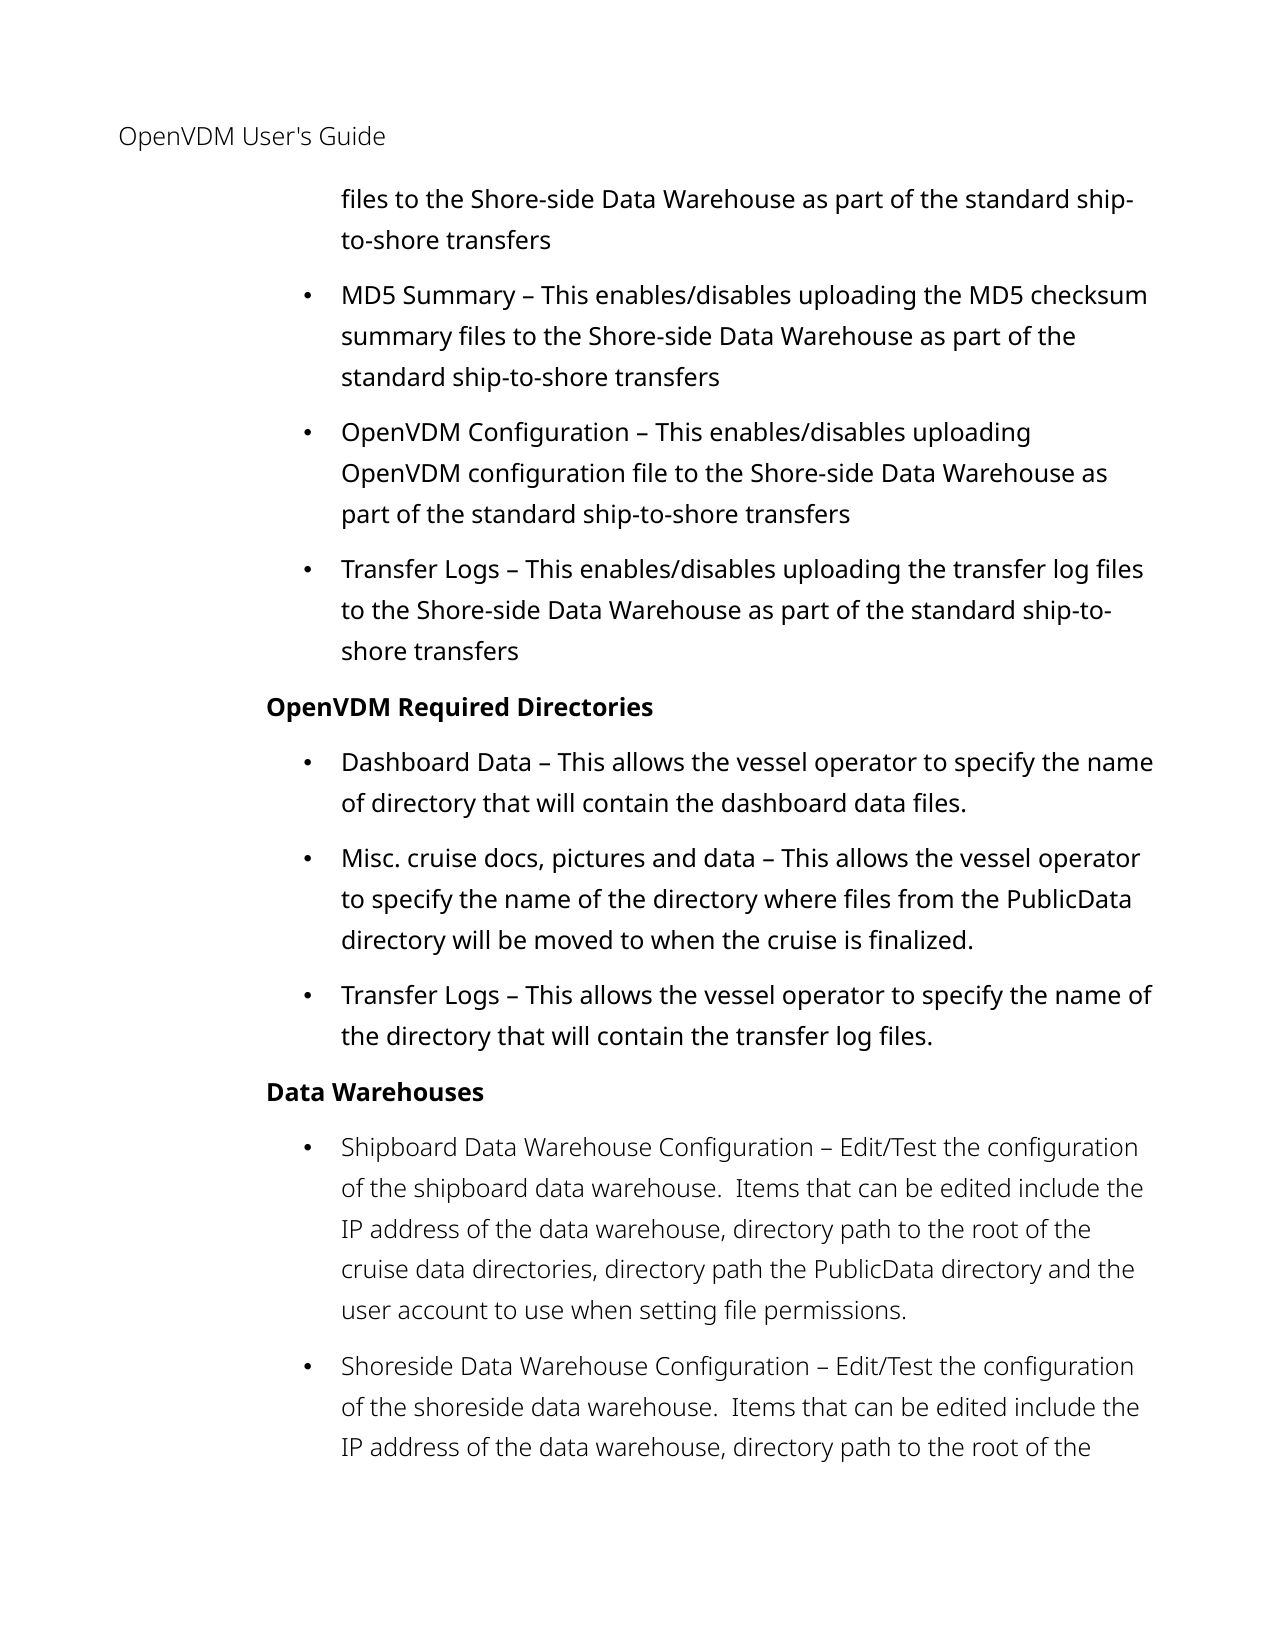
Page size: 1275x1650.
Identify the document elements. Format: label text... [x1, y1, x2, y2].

list OpenVDM Configuration – This enables/disables uploading OpenVDM configuration file to the Shore-side Data Warehouse as part of the standard ship-to-shore transfers [303, 415, 1157, 531]
list Dashboard Data – This allows the vessel operator to specify the name of directory that will contain the dashboard data files. [303, 744, 1157, 819]
list Transfer Logs – This allows the vessel operator to specify the name of the directory that will contain the transfer log files. [303, 978, 1157, 1053]
list Shoreside Data Warehouse Configuration – Edit/Test the configuration of the shoreside data warehouse. Items that can be edited include the IP address of the data warehouse, directory path to the root of the [303, 1348, 1157, 1464]
list MD5 Summary – This enables/disables uploading the MD5 checksum summary files to the Shore-side Data Warehouse as part of the standard ship-to-shore transfers [303, 278, 1157, 394]
text OpenVDM Required Directories [266, 689, 1157, 723]
list Shipboard Data Warehouse Configuration – Edit/Test the configuration of the shipboard data warehouse. Items that can be edited include the IP address of the data warehouse, directory path to the root of the cruise data directories, directory path the PublicData directory and the user account to use when setting file permissions. [303, 1129, 1157, 1327]
list Transfer Logs – This enables/disables uploading the transfer log files to the Shore-side Data Warehouse as part of the standard ship-to-shore transfers [303, 552, 1157, 668]
list files to the Shore-side Data Warehouse as part of the standard ship-to-shore transfers [303, 182, 1157, 257]
list Misc. cruise docs, pictures and data – This allows the vessel operator to specify the name of the directory where files from the PublicData directory will be moved to when the cruise is finalized. [303, 841, 1157, 957]
text Data Warehouses [266, 1074, 1157, 1108]
